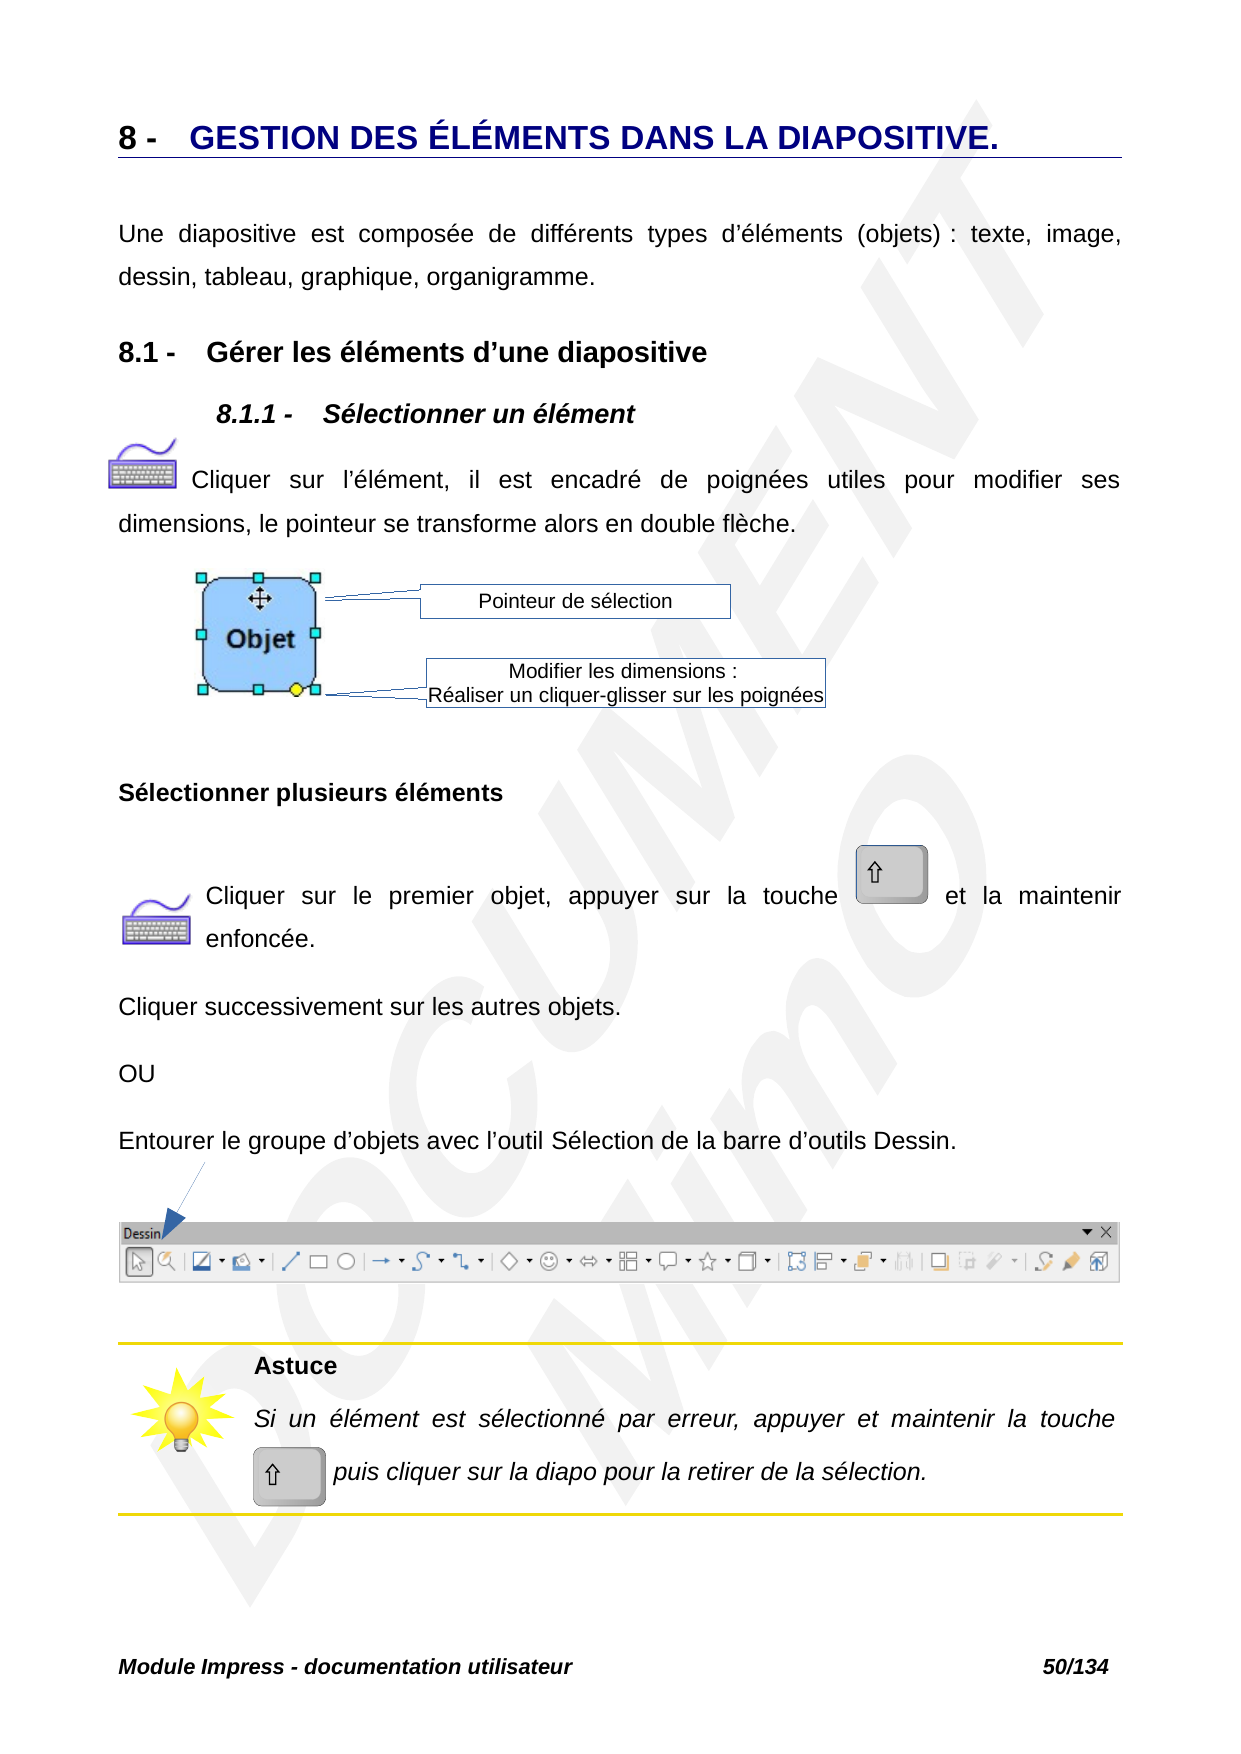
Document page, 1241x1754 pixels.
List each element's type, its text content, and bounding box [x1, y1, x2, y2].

text Une diapositive est composée de différents types d’éléments (objets) : texte, image, dessin, tableau, graphique, organigramme. [118, 219, 1122, 291]
picture [193, 568, 326, 697]
text Cliquer successivement sur les autres objets. [118, 991, 1122, 1021]
picture [118, 883, 194, 959]
subtitle Gestion des éléments dans la diapositive. [118, 118, 1122, 157]
picture [104, 427, 180, 503]
text OU [118, 1059, 1122, 1088]
text Entourer le groupe d’objets avec l’outil Sélection de la barre d’outils Dessin. [118, 1126, 1122, 1155]
table_header Astuce Si un élément est sélectionné par erreur, appuyer et maintenir la touche puis cliquer sur la diapo pour la retirer de la sélection. [248, 1345, 1123, 1512]
table_header [118, 1345, 248, 1512]
text Cliquer sur le premier objet, appuyer sur la touche et la maintenir enfoncée. [118, 845, 1122, 953]
subtitle Sélectionner un élément [143, 398, 1122, 429]
text Cliquer sur l’élément, il est encadré de poignées utiles pour modifier ses dimensions, le pointeur se transforme alors en double flèche. [118, 465, 1122, 538]
picture [118, 1222, 1121, 1284]
picture [123, 1350, 242, 1469]
text Sélectionner plusieurs éléments [118, 778, 1122, 807]
subtitle Gérer les éléments d’une diapositive [118, 335, 1122, 369]
